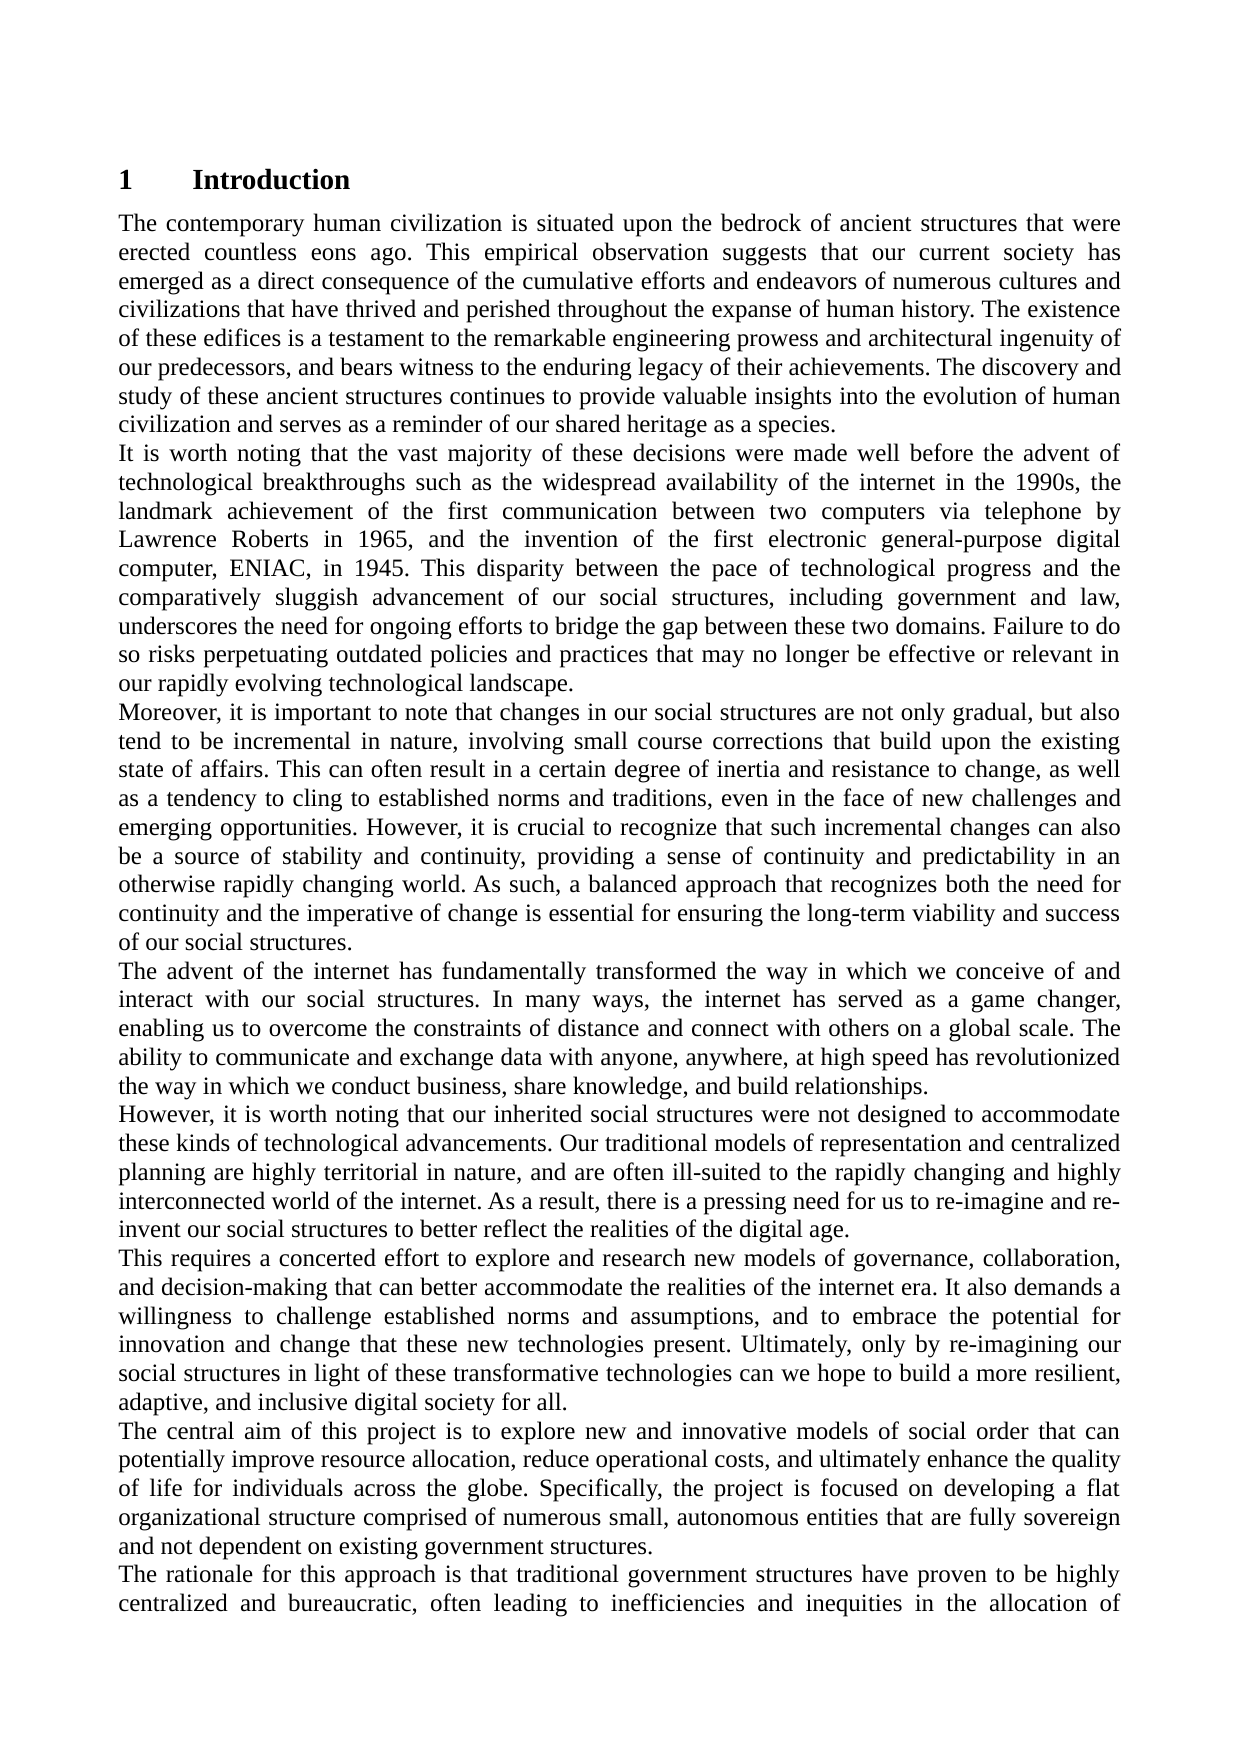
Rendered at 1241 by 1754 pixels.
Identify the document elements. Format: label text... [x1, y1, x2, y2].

text The central aim of this project is to explore new and innovative models of social order that can potentially improve resource allocation, reduce operational costs, and ultimately enhance the quality of life for individuals across the globe. Specifically, the project is focused on developing a flat organizational structure comprised of numerous small, autonomous entities that are fully sovereign and not dependent on existing government structures. [118, 1416, 1122, 1559]
text The rationale for this approach is that traditional government structures have proven to be highly centralized and bureaucratic, often leading to inefficiencies and inequities in the allocation of [118, 1559, 1122, 1617]
subtitle Introduction [118, 162, 1122, 196]
text However, it is worth noting that our inherited social structures were not designed to accommodate these kinds of technological advancements. Our traditional models of representation and centralized planning are highly territorial in nature, and are often ill-suited to the rapidly changing and highly interconnected world of the internet. As a result, there is a pressing need for us to re-imagine and re-invent our social structures to better reflect the realities of the digital age. [118, 1099, 1122, 1243]
text It is worth noting that the vast majority of these decisions were made well before the advent of technological breakthroughs such as the widespread availability of the internet in the 1990s, the landmark achievement of the first communication between two computers via telephone by Lawrence Roberts in 1965, and the invention of the first electronic general-purpose digital computer, ENIAC, in 1945. This disparity between the pace of technological progress and the comparatively sluggish advancement of our social structures, including government and law, underscores the need for ongoing efforts to bridge the gap between these two domains. Failure to do so risks perpetuating outdated policies and practices that may no longer be effective or relevant in our rapidly evolving technological landscape. [118, 438, 1122, 697]
text This requires a concerted effort to explore and research new models of governance, collaboration, and decision-making that can better accommodate the realities of the internet era. It also demands a willingness to challenge established norms and assumptions, and to embrace the potential for innovation and change that these new technologies present. Ultimately, only by re-imagining our social structures in light of these transformative technologies can we hope to build a more resilient, adaptive, and inclusive digital society for all. [118, 1243, 1122, 1416]
text The advent of the internet has fundamentally transformed the way in which we conceive of and interact with our social structures. In many ways, the internet has served as a game changer, enabling us to overcome the constraints of distance and connect with others on a global scale. The ability to communicate and exchange data with anyone, anywhere, at high speed has revolutionized the way in which we conduct business, share knowledge, and build relationships. [118, 956, 1122, 1099]
text Moreover, it is important to note that changes in our social structures are not only gradual, but also tend to be incremental in nature, involving small course corrections that build upon the existing state of affairs. This can often result in a certain degree of inertia and resistance to change, as well as a tendency to cling to established norms and traditions, even in the face of new challenges and emerging opportunities. However, it is crucial to recognize that such incremental changes can also be a source of stability and continuity, providing a sense of continuity and predictability in an otherwise rapidly changing world. As such, a balanced approach that recognizes both the need for continuity and the imperative of change is essential for ensuring the long-term viability and success of our social structures. [118, 697, 1122, 956]
text The contemporary human civilization is situated upon the bedrock of ancient structures that were erected countless eons ago. This empirical observation suggests that our current society has emerged as a direct consequence of the cumulative efforts and endeavors of numerous cultures and civilizations that have thrived and perished throughout the expanse of human history. The existence of these edifices is a testament to the remarkable engineering prowess and architectural ingenuity of our predecessors, and bears witness to the enduring legacy of their achievements. The discovery and study of these ancient structures continues to provide valuable insights into the evolution of human civilization and serves as a reminder of our shared heritage as a species. [118, 208, 1122, 438]
